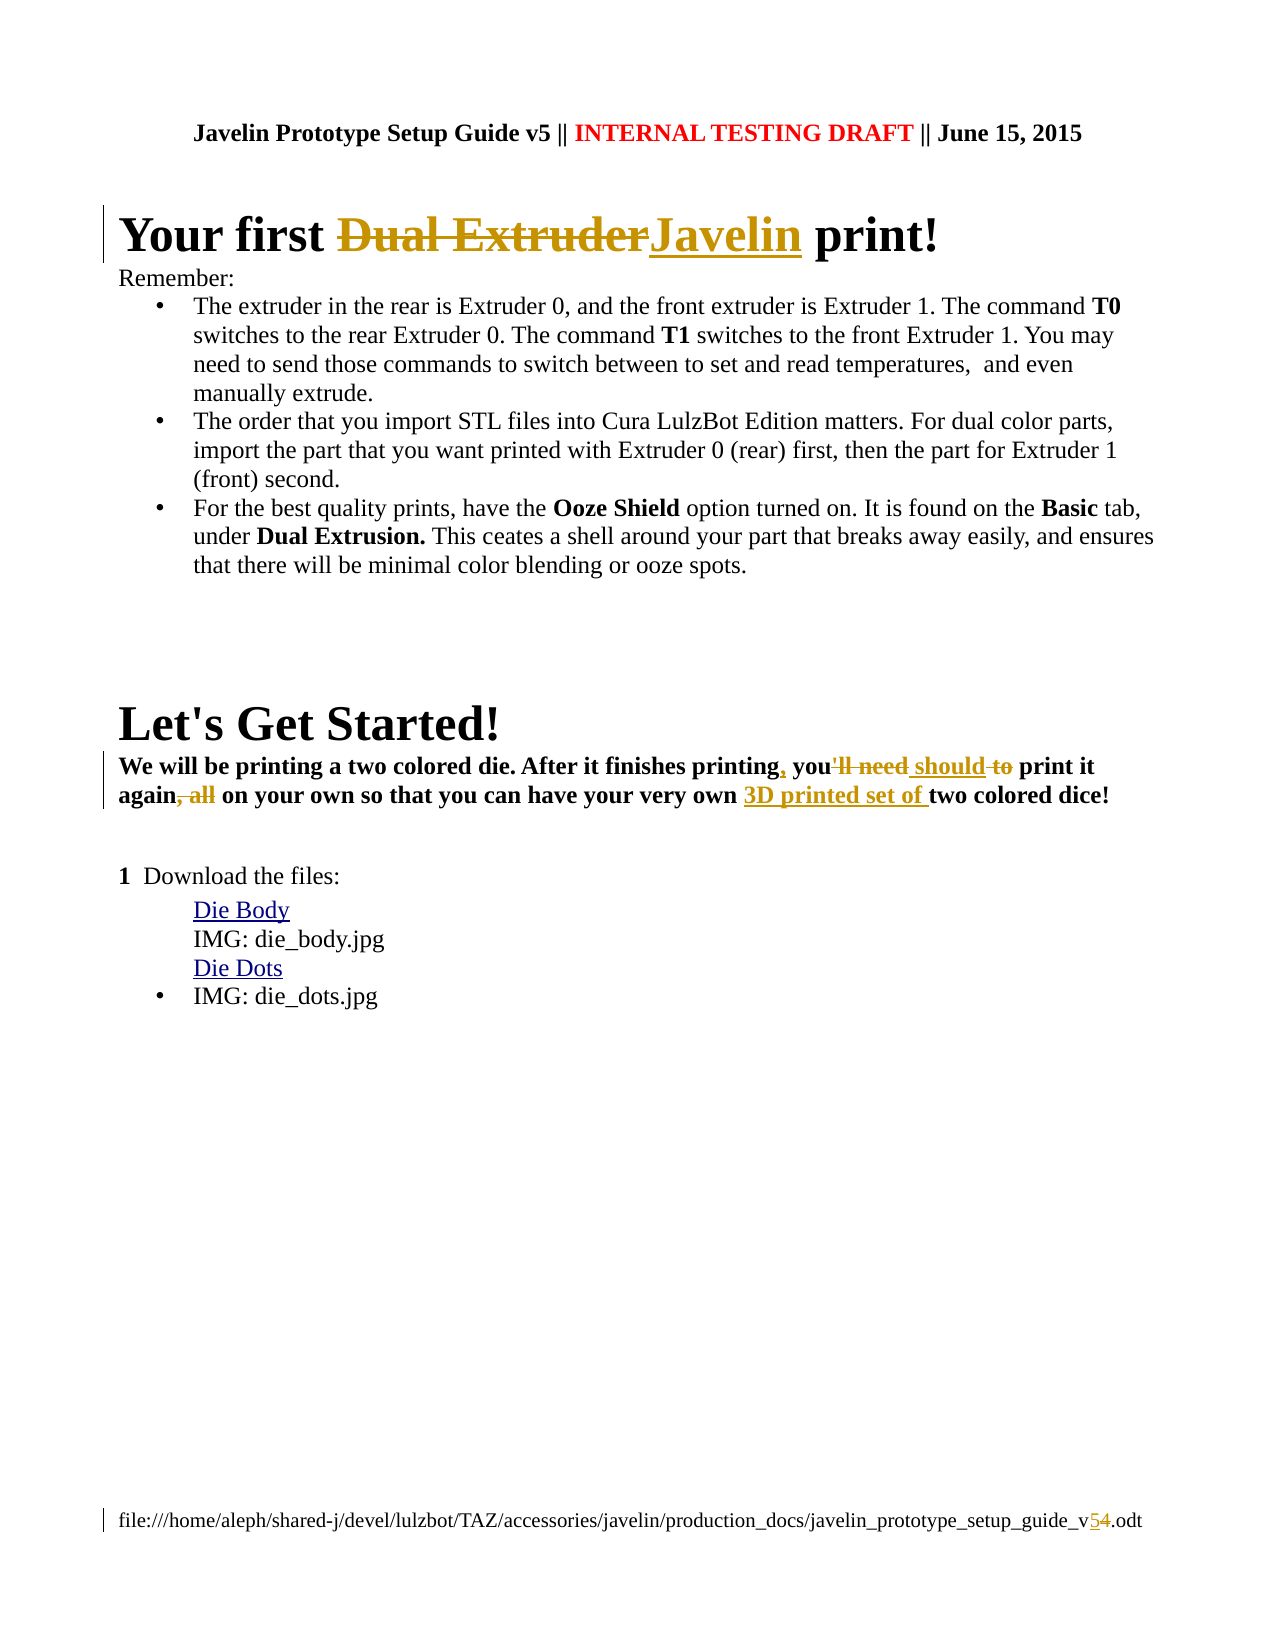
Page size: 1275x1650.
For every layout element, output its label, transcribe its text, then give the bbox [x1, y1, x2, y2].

list Die Body [156, 895, 1157, 924]
text Your first Javelin print! [118, 205, 1157, 263]
list The extruder in the rear is Extruder 0, and the front extruder is Extruder 1. The command T0 switches to the rear Extruder 0. The command T1 switches to the front Extruder 1. You may need to send those commands to switch between to set and read temperatures, and even manually extrude. [156, 291, 1157, 406]
text 1 Download the files: [118, 838, 1157, 895]
list The order that you import STL files into Cura LulzBot Edition matters. For dual color parts, import the part that you want printed with Extruder 0 (rear) first, then the part for Extruder 1 (front) second. [156, 406, 1157, 493]
text Let's Get Started! [118, 694, 1157, 751]
list Die Dots [156, 953, 1157, 981]
text We will be printing a two colored die. After it finishes printing, you should print it again on your own so that you can have your very own 3D printed set of two colored dice! [118, 751, 1157, 809]
list For the best quality prints, have the Ooze Shield option turned on. It is found on the Basic tab, under Dual Extrusion. This ceates a shell around your part that breaks away easily, and ensures that there will be minimal color blending or ooze spots. [156, 493, 1157, 579]
list IMG: die_dots.jpg [156, 981, 1157, 1010]
text Remember: [118, 263, 1157, 291]
list IMG: die_body.jpg [156, 924, 1157, 953]
